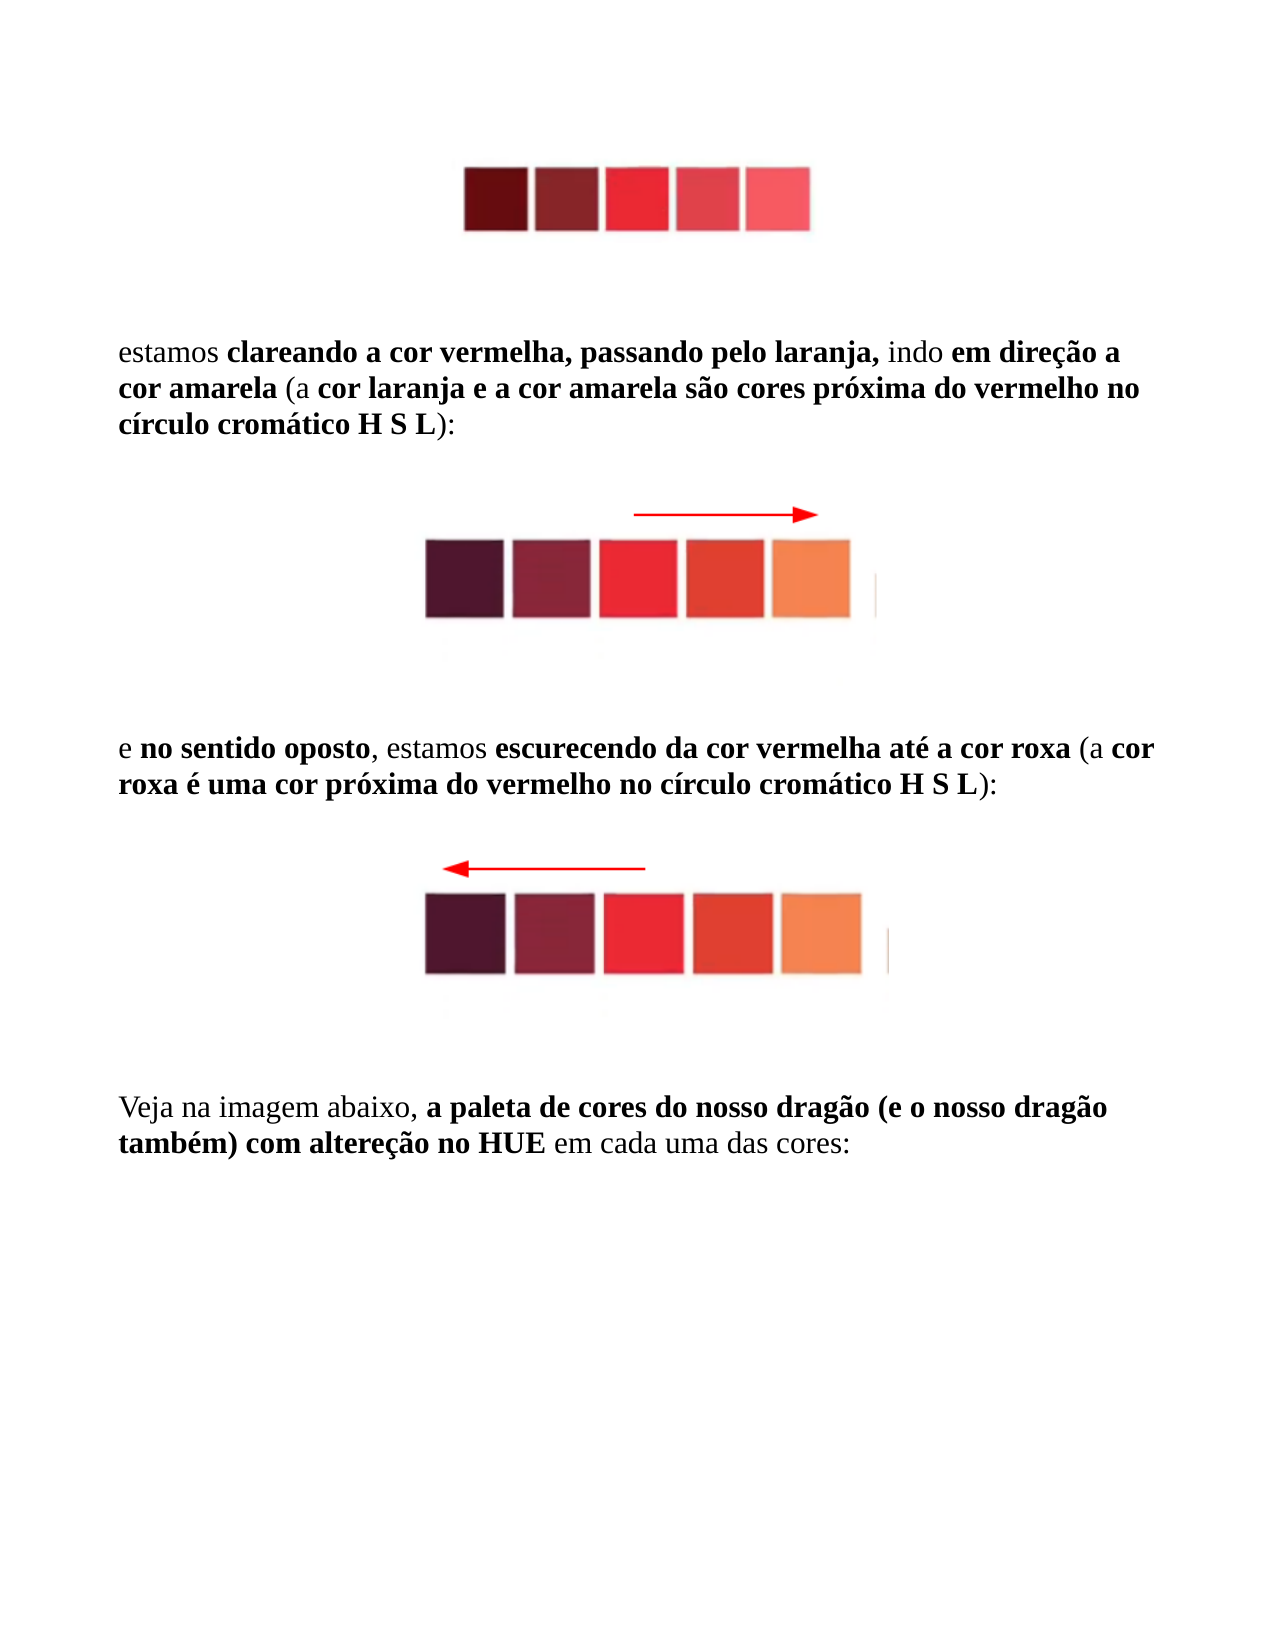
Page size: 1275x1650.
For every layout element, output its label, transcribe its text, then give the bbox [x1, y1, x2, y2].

picture [451, 154, 824, 243]
text Veja na imagem abaixo, a paleta de cores do nosso dragão (e o nosso dragão também) com altereção no HUE em cada uma das cores: [118, 1088, 1157, 1160]
text e no sentido oposto, estamos escurecendo da cor vermelha até a cor roxa (a cor roxa é uma cor próxima do vermelho no círculo cromático H S L): [118, 729, 1157, 801]
picture [386, 836, 889, 1031]
picture [398, 477, 877, 686]
text estamos clareando a cor vermelha, passando pelo laranja, indo em direção a cor amarela (a cor laranja e a cor amarela são cores próxima do vermelho no círculo cromático H S L): [118, 334, 1157, 442]
